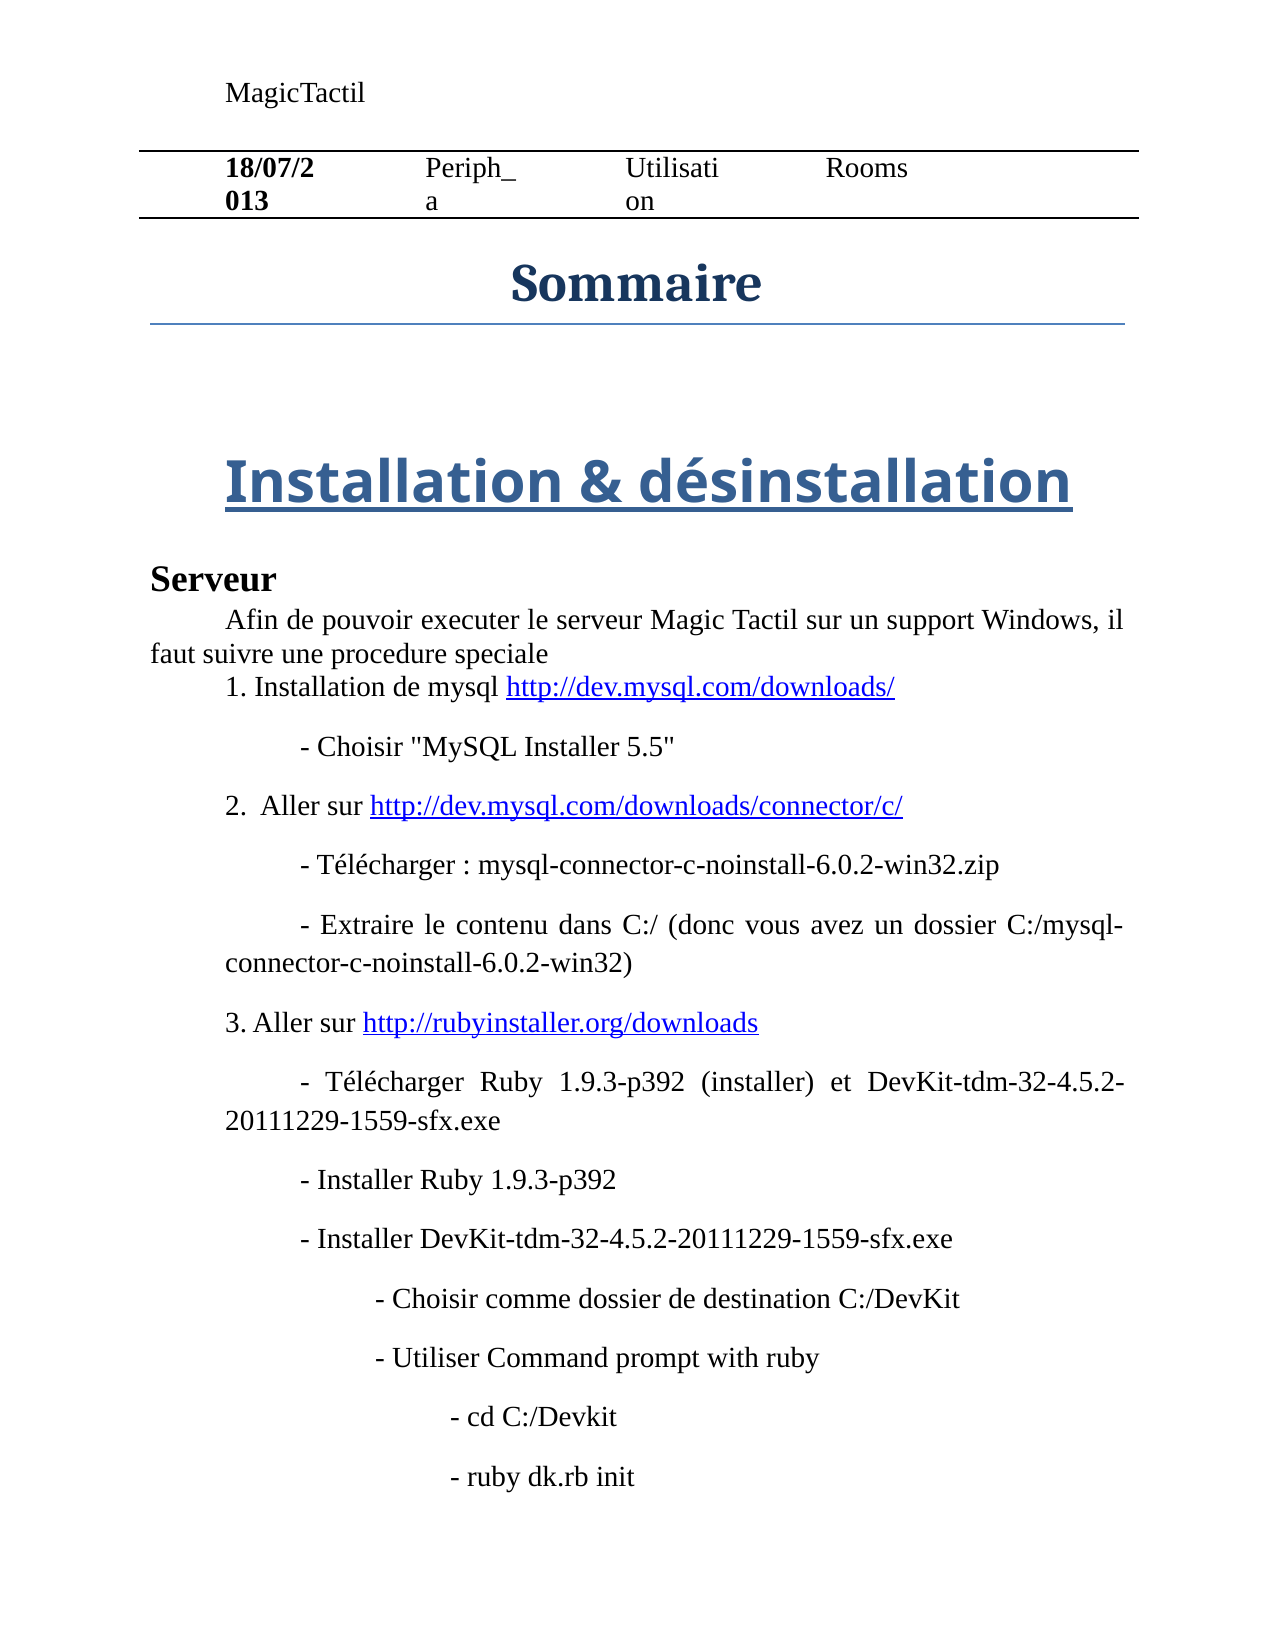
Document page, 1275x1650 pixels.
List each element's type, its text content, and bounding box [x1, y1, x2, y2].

table_cell 18/07/2013 [139, 152, 339, 217]
table_cell Rooms [739, 152, 939, 217]
text - Choisir comme dossier de destination C:/DevKit [225, 1281, 1125, 1314]
text - Extraire le contenu dans C:/ (donc vous avez un dossier C:/mysql-connector-c-noinstall-6.0.2-win32) [225, 907, 1125, 979]
text - cd C:/Devkit [225, 1399, 1125, 1433]
text 1. Installation de mysql http://dev.mysql.com/downloads/ [225, 669, 1125, 703]
table_cell [939, 152, 1139, 217]
text - Utiliser Command prompt with ruby [225, 1340, 1125, 1374]
text 3. Aller sur http://rubyinstaller.org/downloads [225, 1005, 1125, 1038]
text - Choisir "MySQL Installer 5.5" [225, 729, 1125, 762]
text Afin de pouvoir executer le serveur Magic Tactil sur un support Windows, il faut suivre une procedure speciale [150, 602, 1125, 669]
subtitle Installation & désinstallation [225, 440, 1125, 520]
title Sommaire [150, 253, 1125, 323]
table_cell Periph_a [339, 152, 539, 217]
text 2. Aller sur http://dev.mysql.com/downloads/connector/c/ [225, 788, 1125, 822]
text - Installer Ruby 1.9.3-p392 [225, 1162, 1125, 1196]
text - ruby dk.rb init [225, 1459, 1125, 1492]
subtitle Serveur [150, 556, 1125, 599]
table_cell Utilisation [539, 152, 739, 217]
text - Télécharger : mysql-connector-c-noinstall-6.0.2-win32.zip [225, 847, 1125, 881]
text - Installer DevKit-tdm-32-4.5.2-20111229-1559-sfx.exe [225, 1221, 1125, 1255]
text - Télécharger Ruby 1.9.3-p392 (installer) et DevKit-tdm-32-4.5.2-20111229-1559-sfx.exe [225, 1064, 1125, 1136]
